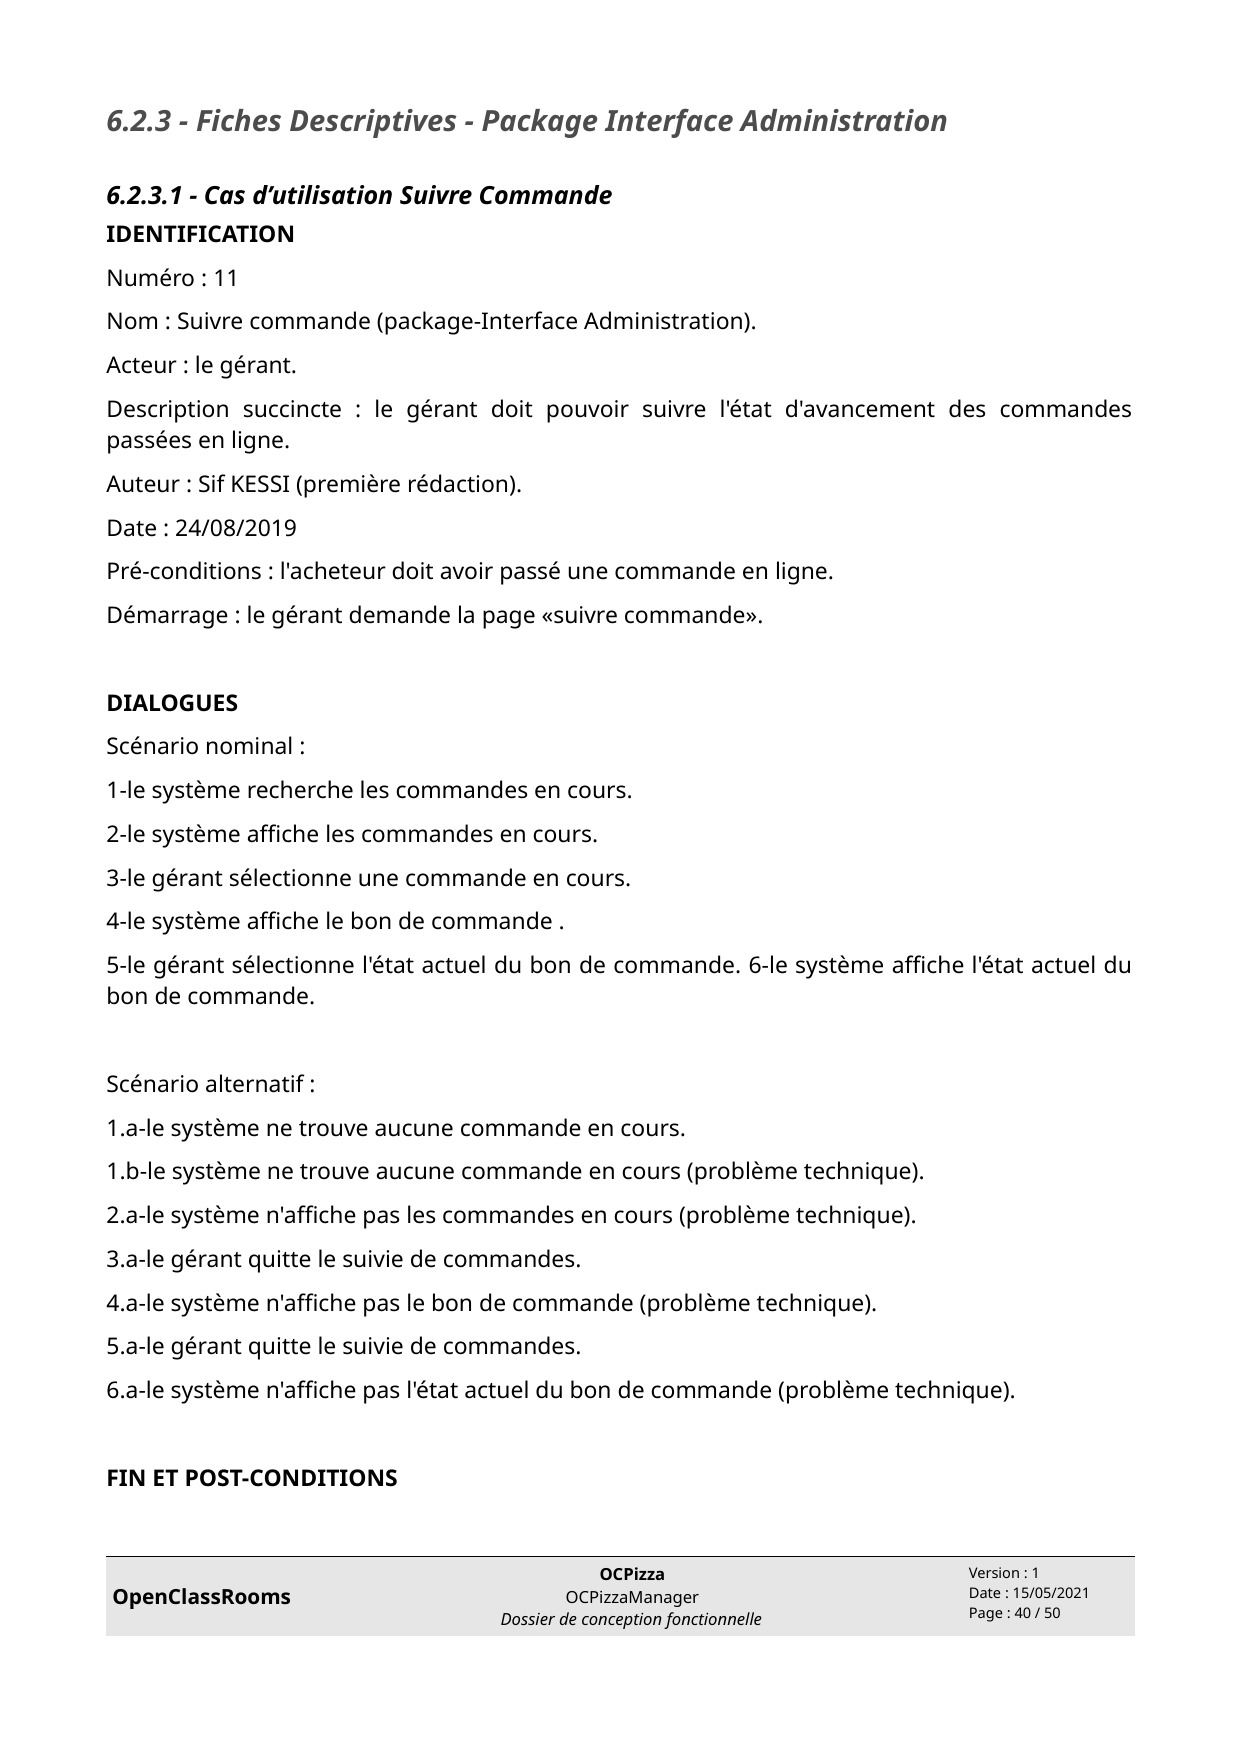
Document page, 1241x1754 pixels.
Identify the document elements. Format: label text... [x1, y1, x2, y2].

subtitle Fiches Descriptives - Package Interface Administration [106, 100, 1134, 140]
text IDENTIFICATION [106, 218, 1134, 249]
text Démarrage : le gérant demande la page «suivre commande». [106, 599, 1134, 630]
text 2.a-le système n'affiche pas les commandes en cours (problème technique). [106, 1199, 1134, 1230]
text Auteur : Sif KESSI (première rédaction). [106, 468, 1134, 499]
text Numéro : 11 [106, 262, 1134, 293]
text 2-le système affiche les commandes en cours. [106, 818, 1134, 849]
text 3.a-le gérant quitte le suivie de commandes. [106, 1243, 1134, 1274]
text Pré-conditions : l'acheteur doit avoir passé une commande en ligne. [106, 555, 1134, 587]
text 1.b-le système ne trouve aucune commande en cours (problème technique). [106, 1155, 1134, 1187]
text 4.a-le système n'affiche pas le bon de commande (problème technique). [106, 1287, 1134, 1318]
text Description succincte : le gérant doit pouvoir suivre l'état d'avancement des commandes passées en ligne. [106, 393, 1134, 455]
text 3-le gérant sélectionne une commande en cours. [106, 862, 1134, 893]
text DIALOGUES [106, 687, 1134, 718]
text 6.a-le système n'affiche pas l'état actuel du bon de commande (problème technique). [106, 1374, 1134, 1405]
text Scénario alternatif : [106, 1068, 1134, 1099]
text 1-le système recherche les commandes en cours. [106, 774, 1134, 805]
text Scénario nominal : [106, 730, 1134, 762]
text 5-le gérant sélectionne l'état actuel du bon de commande. 6-le système affiche l'état actuel du bon de commande. [106, 949, 1134, 1012]
text 1.a-le système ne trouve aucune commande en cours. [106, 1112, 1134, 1143]
text Acteur : le gérant. [106, 349, 1134, 380]
text Nom : Suivre commande (package-Interface Administration). [106, 305, 1134, 337]
text Date : 24/08/2019 [106, 512, 1134, 543]
subtitle Cas d’utilisation Suivre Commande [106, 177, 1134, 212]
text FIN ET POST-CONDITIONS [106, 1462, 1134, 1493]
text 4-le système affiche le bon de commande . [106, 905, 1134, 937]
text 5.a-le gérant quitte le suivie de commandes. [106, 1330, 1134, 1362]
